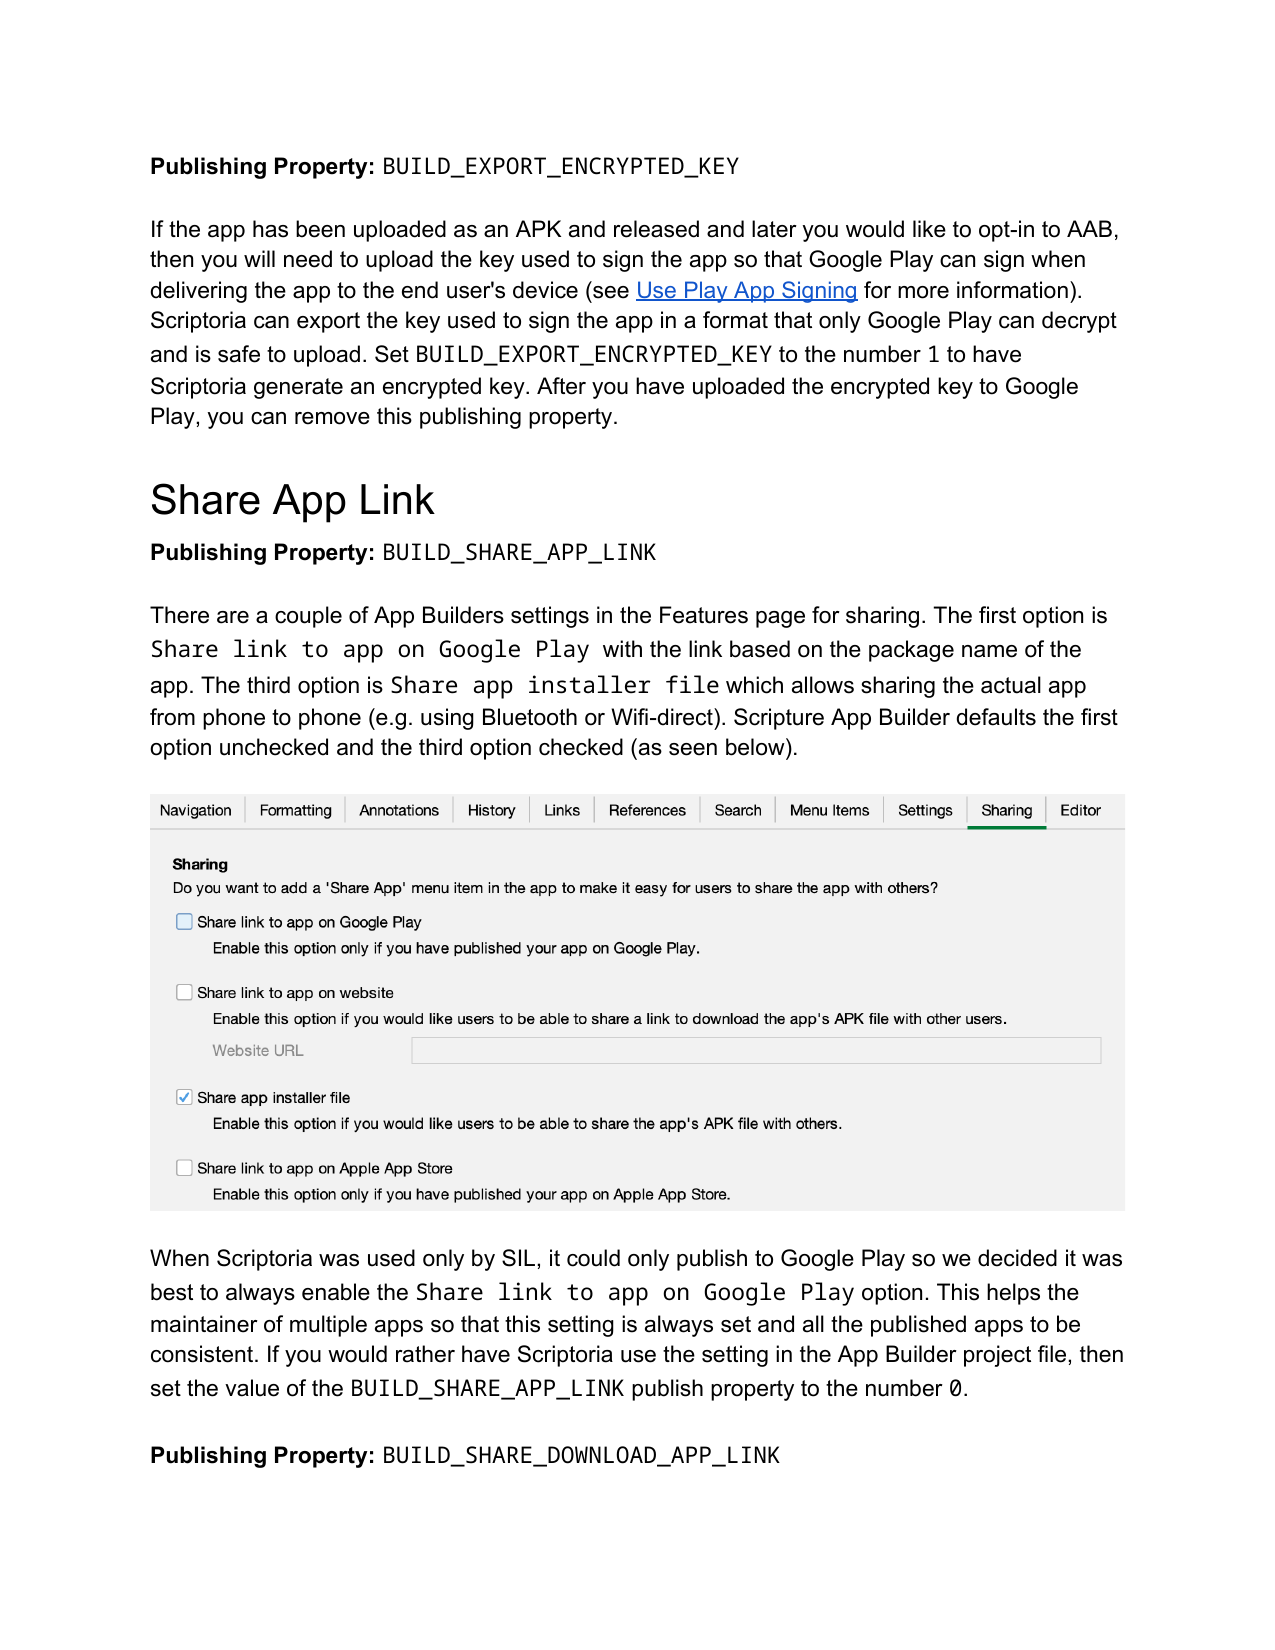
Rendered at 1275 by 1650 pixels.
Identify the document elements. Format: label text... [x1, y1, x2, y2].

picture [150, 794, 1125, 1211]
text Publishing Property: BUILD_SHARE_APP_LINK [150, 535, 1125, 567]
text Publishing Property: BUILD_SHARE_DOWNLOAD_APP_LINK [150, 1438, 1125, 1470]
text When Scriptoria was used only by SIL, it could only publish to Google Play so we decided it was best to always enable the Share link to app on Google Play option. This helps the maintainer of multiple apps so that this setting is always set and all the published apps to be consistent. If you would rather have Scriptoria use the setting in the App Builder project file, then set the value of the BUILD_SHARE_APP_LINK publish property to the number 0. [150, 1245, 1125, 1404]
text Publishing Property: BUILD_EXPORT_ENCRYPTED_KEY [150, 150, 1125, 181]
subtitle Share App Link [150, 475, 1125, 523]
text There are a couple of App Builders settings in the Features page for sharing. The first option is Share link to app on Google Play with the link based on the package name of the app. The third option is Share app installer file which allows sharing the actual app from phone to phone (e.g. using Bluetooth or Wifi-direct). Scripture App Builder defaults the first option unchecked and the third option checked (as seen below). [150, 602, 1125, 760]
text If the app has been uploaded as an APK and released and later you would like to opt-in to AAB, then you will need to upload the key used to sign the app so that Google Play can sign when delivering the app to the end user's device (see Use Play App Signing for more information). Scriptoria can export the key used to sign the app in a format that only Google Play can decrypt and is safe to upload. Set BUILD_EXPORT_ENCRYPTED_KEY to the number 1 to have Scriptoria generate an encrypted key. After you have uploaded the encrypted key to Google Play, you can remove this publishing property. [150, 216, 1125, 429]
